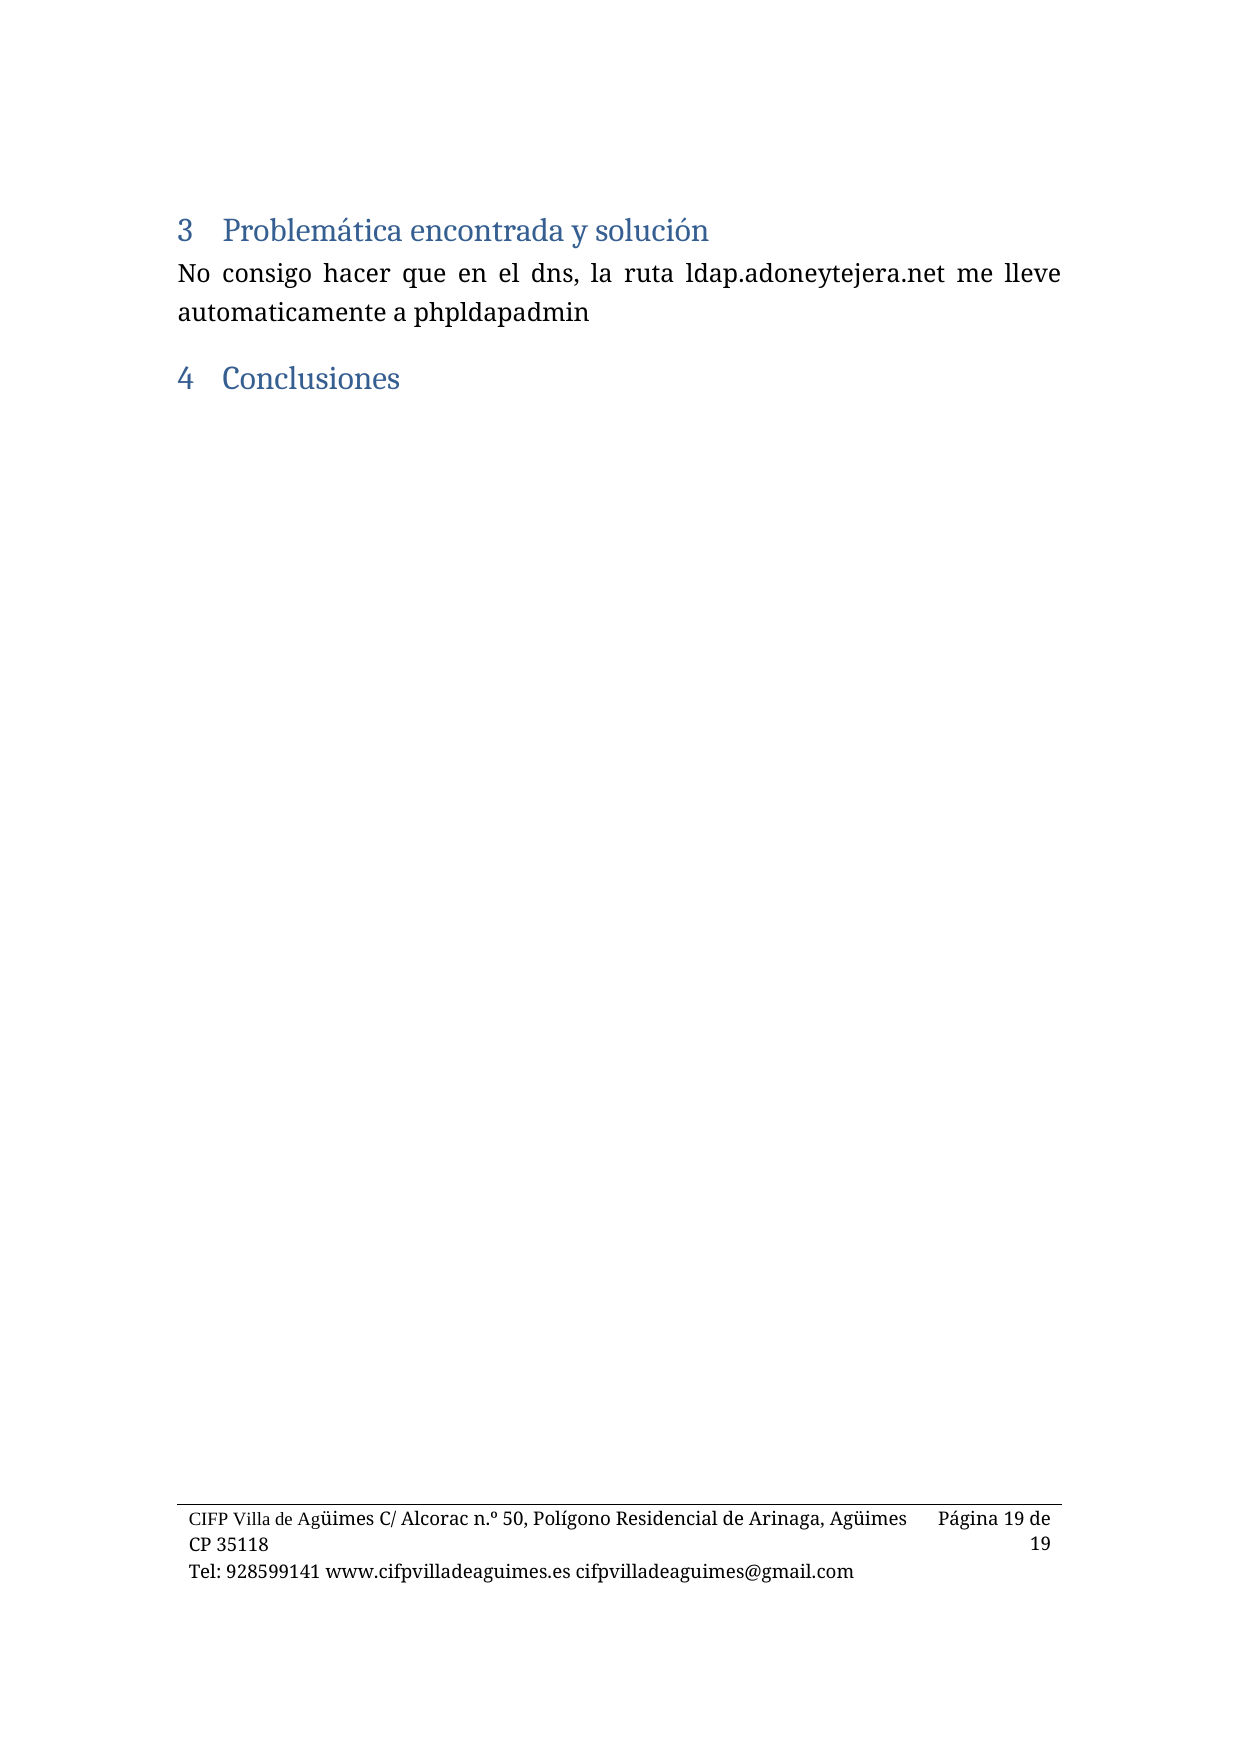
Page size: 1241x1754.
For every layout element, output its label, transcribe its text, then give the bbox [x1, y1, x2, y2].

subtitle Conclusiones [177, 359, 1063, 397]
text No consigo hacer que en el dns, la ruta ldap.adoneytejera.net me lleve automaticamente a phpldapadmin [177, 256, 1063, 329]
subtitle Problemática encontrada y solución [177, 212, 1063, 250]
